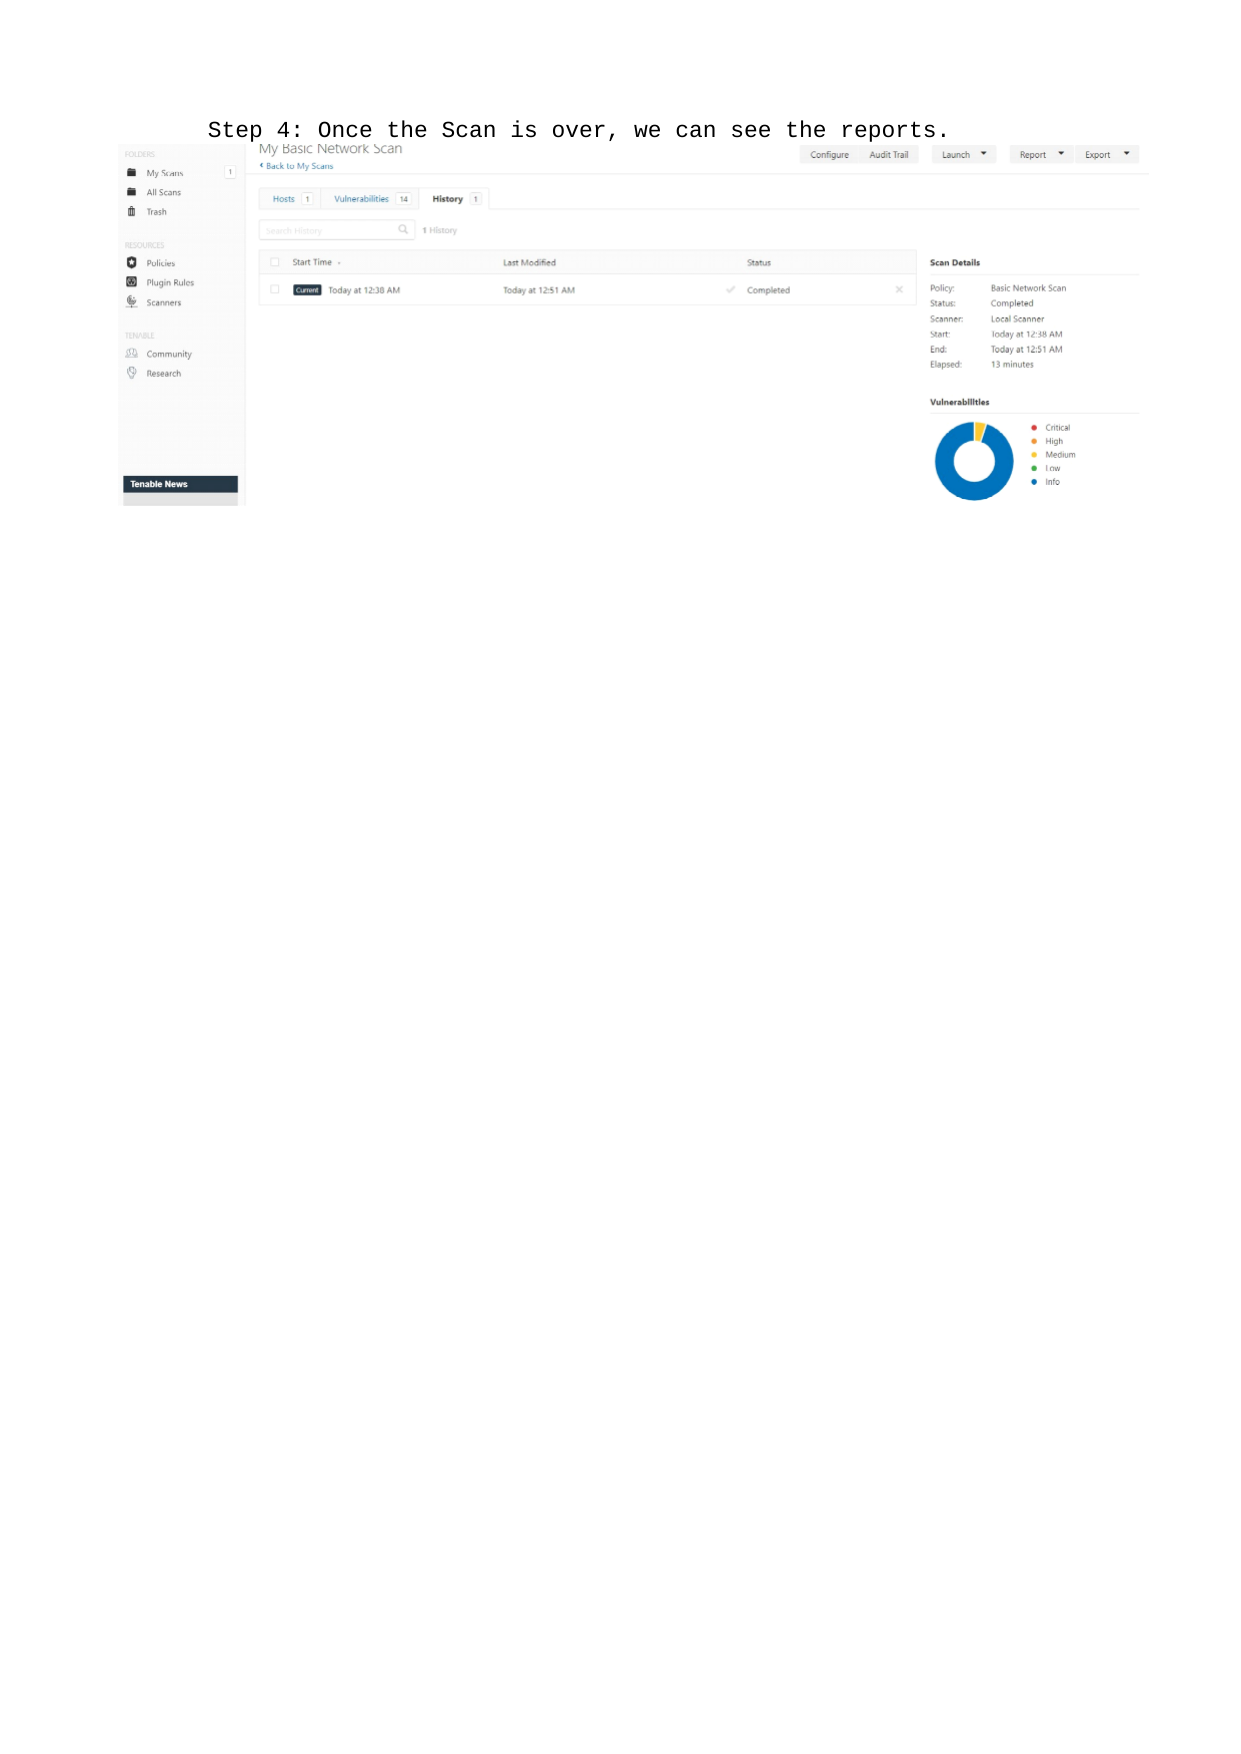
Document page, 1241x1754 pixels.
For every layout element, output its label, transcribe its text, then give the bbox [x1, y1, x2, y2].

text Step 4: Once the Scan is over, we can see the reports. [133, 118, 1042, 144]
